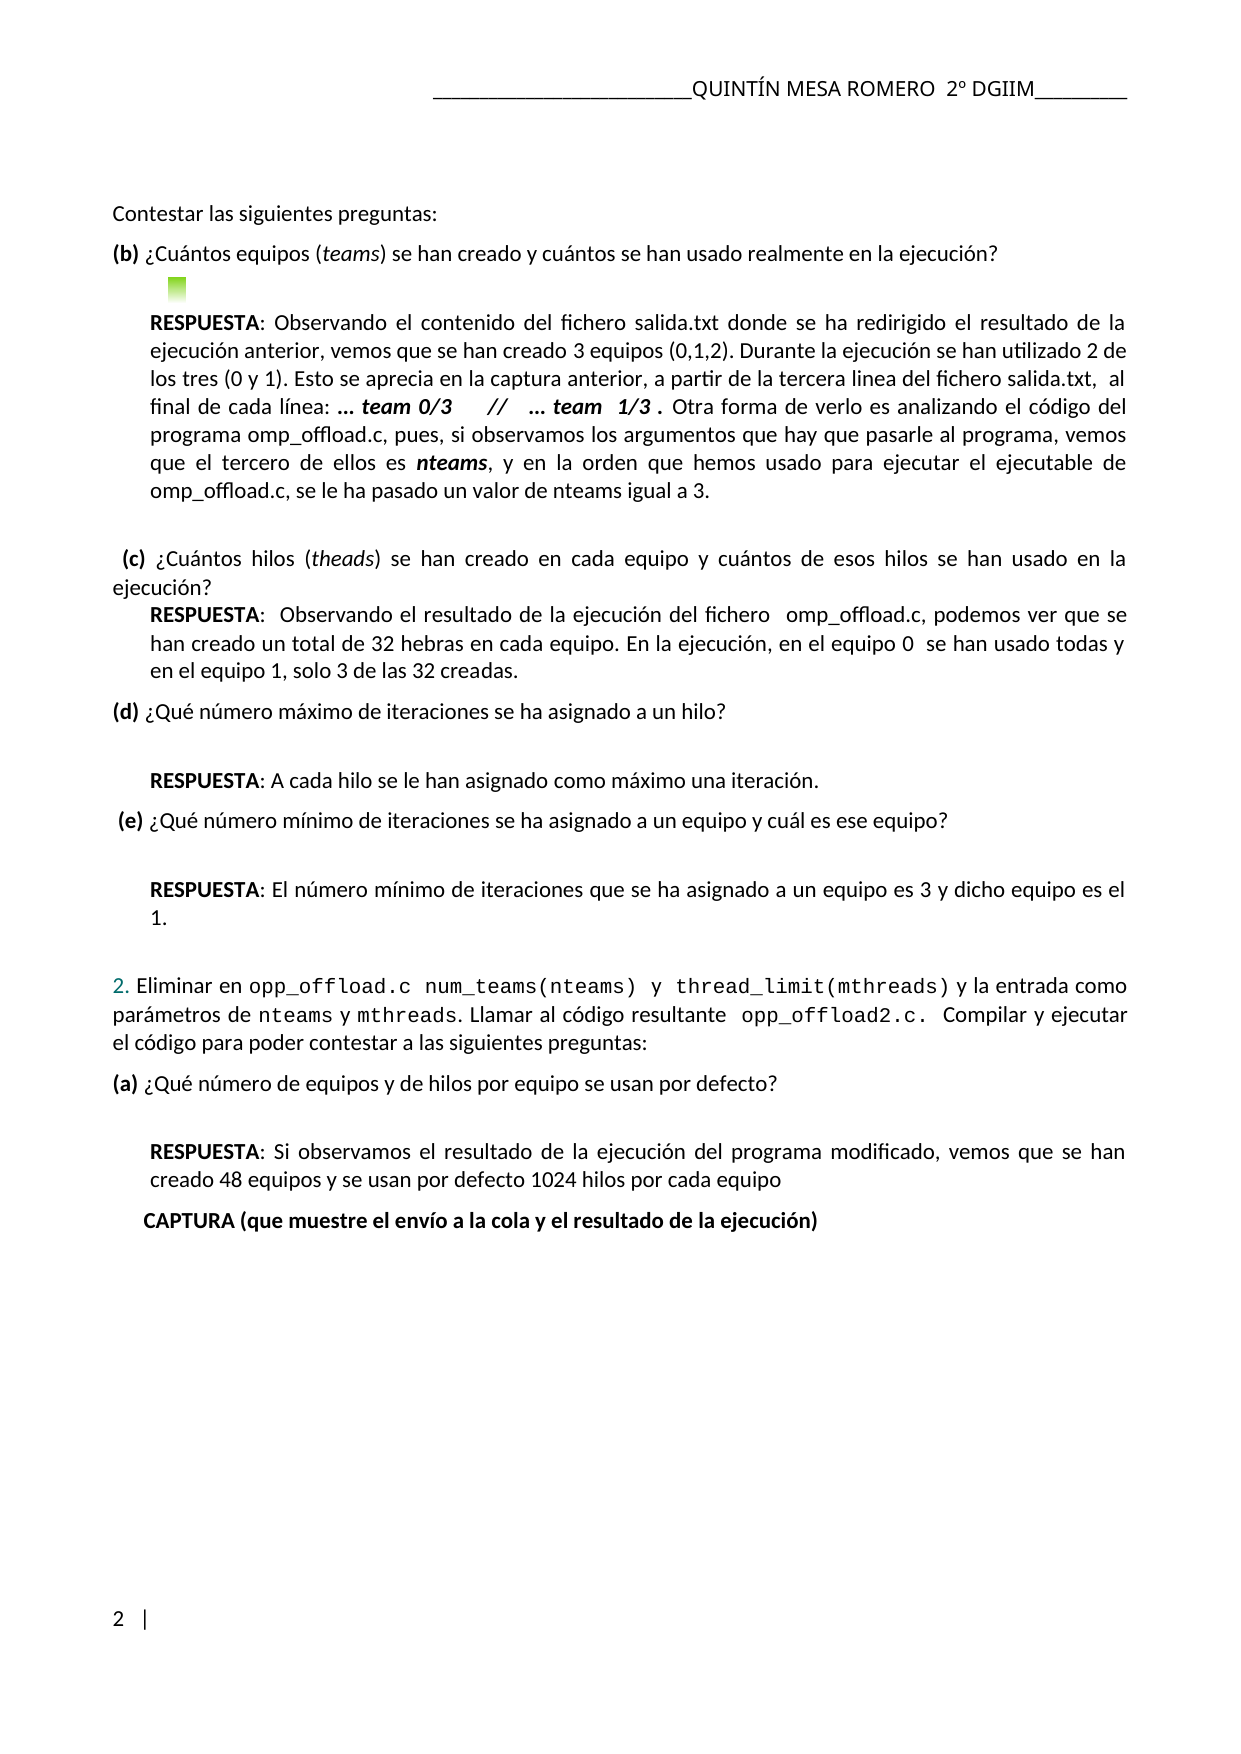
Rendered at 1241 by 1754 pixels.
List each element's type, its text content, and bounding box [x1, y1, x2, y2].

text RESPUESTA: Si observamos el resultado de la ejecución del programa modificado, vemos que se han creado 48 equipos y se usan por defecto 1024 hilos por cada equipo [150, 1137, 1128, 1193]
list (e) ¿Qué número mínimo de iteraciones se ha asignado a un equipo y cuál es ese equipo? [112, 806, 1128, 834]
list 2. Eliminar en opp_offload.c num_teams(nteams) y thread_limit(mthreads) y la entrada como parámetros de nteams y mthreads. Llamar al código resultante opp_offload2.c. Compilar y ejecutar el código para poder contestar a las siguientes preguntas: [112, 971, 1128, 1056]
text RESPUESTA: El número mínimo de iteraciones que se ha asignado a un equipo es 3 y dicho equipo es el 1. [150, 875, 1128, 931]
list (c) ¿Cuántos hilos (theads) se han creado en cada equipo y cuántos de esos hilos se han usado en la ejecución? [112, 544, 1128, 601]
list (a) ¿Qué número de equipos y de hilos por equipo se usan por defecto? [112, 1069, 1128, 1097]
text RESPUESTA: Observando el contenido del fichero salida.txt donde se ha redirigido el resultado de la ejecución anterior, vemos que se han creado 3 equipos (0,1,2). Durante la ejecución se han utilizado 2 de los tres (0 y 1). Esto se aprecia en la captura anterior, a partir de la tercera linea del fichero salida.txt, al final de cada línea: … team 0/3 // … team 1/3 . Otra forma de verlo es analizando el código del programa omp_offload.c, pues, si observamos los argumentos que hay que pasarle al programa, vemos que el tercero de ellos es nteams, y en la orden que hemos usado para ejecutar el ejecutable de omp_offload.c, se le ha pasado un valor de nteams igual a 3. [150, 308, 1128, 504]
list (d) ¿Qué número máximo de iteraciones se ha asignado a un hilo? [112, 697, 1128, 725]
text RESPUESTA: Observando el resultado de la ejecución del fichero omp_offload.c, podemos ver que se han creado un total de 32 hebras en cada equipo. En la ejecución, en el equipo 0 se han usado todas y en el equipo 1, solo 3 de las 32 creadas. [150, 601, 1128, 685]
list Contestar las siguientes preguntas: [112, 199, 1128, 227]
list CAPTURA (que muestre el envío a la cola y el resultado de la ejecución) [112, 1206, 1128, 1234]
text RESPUESTA: A cada hilo se le han asignado como máximo una iteración. [150, 766, 1128, 794]
list (b) ¿Cuántos equipos (teams) se han creado y cuántos se han usado realmente en la ejecución? [112, 239, 1128, 267]
